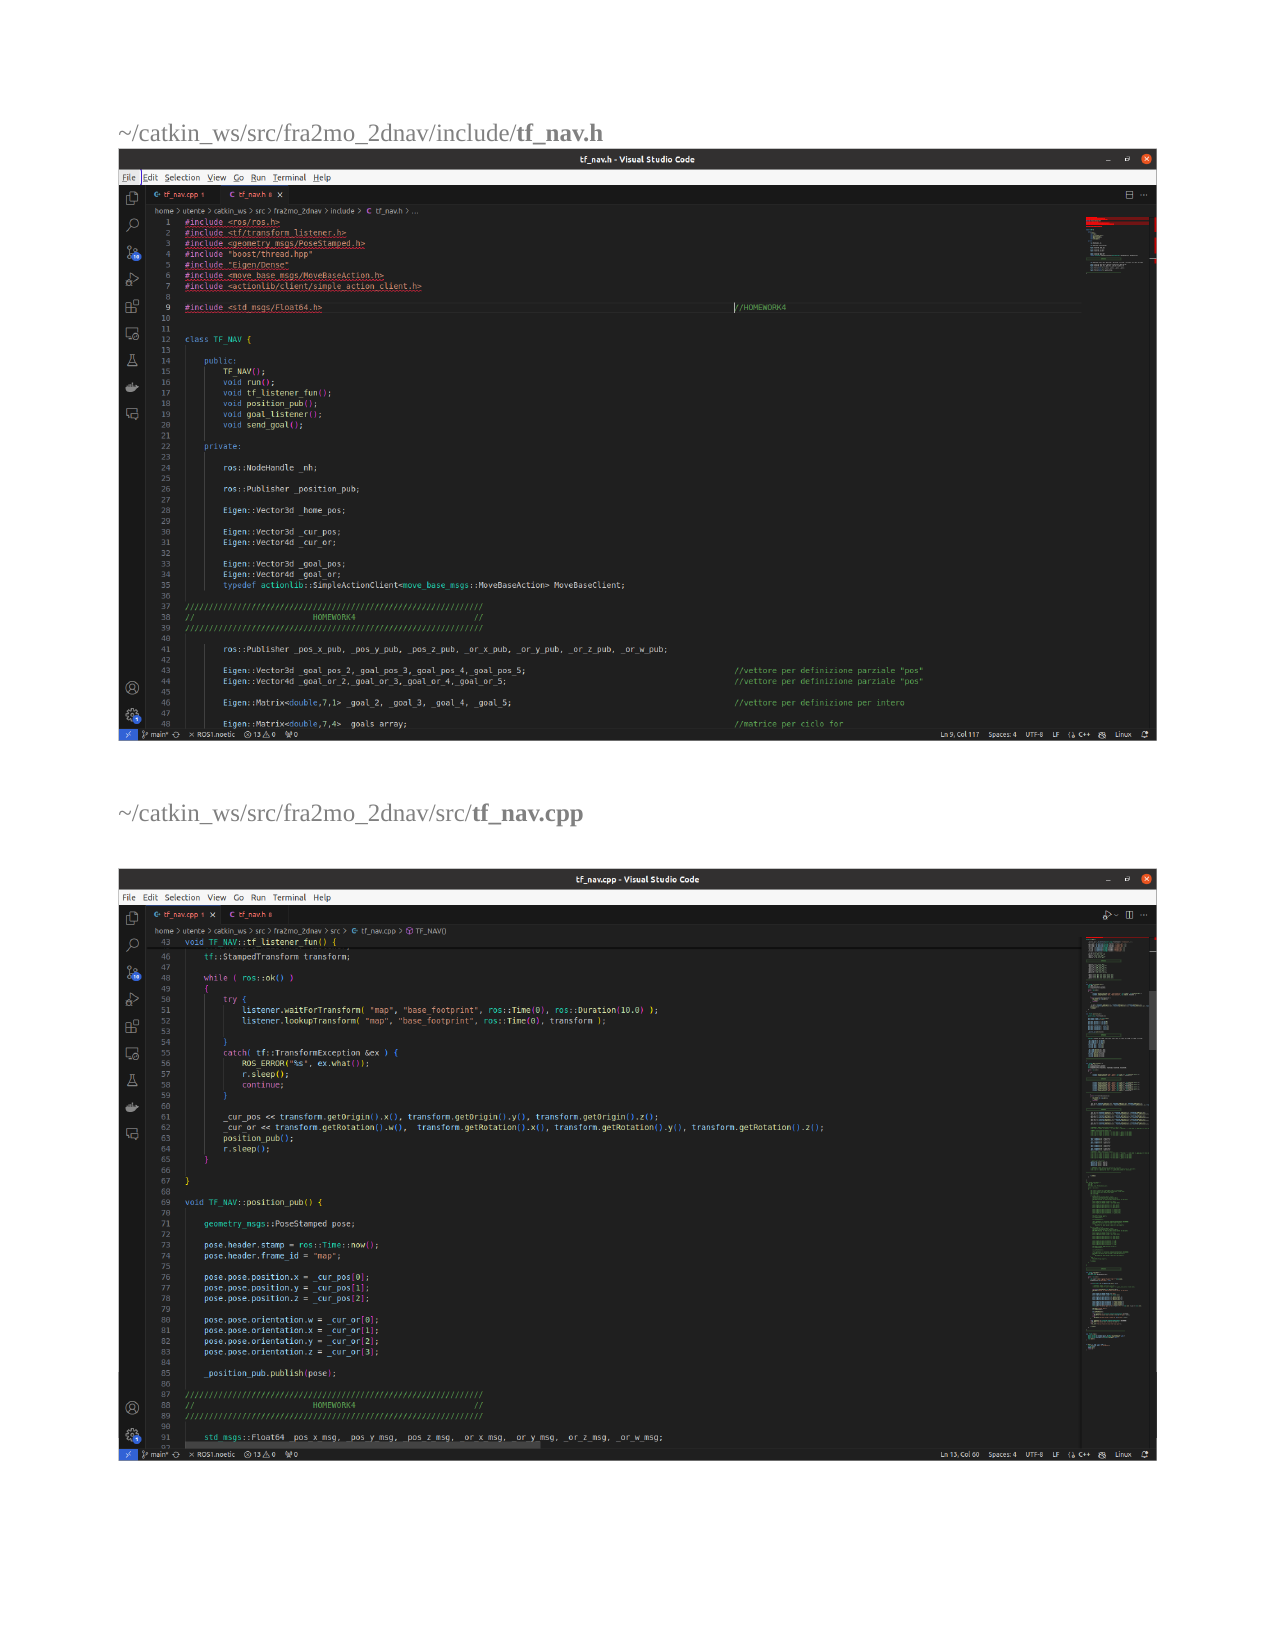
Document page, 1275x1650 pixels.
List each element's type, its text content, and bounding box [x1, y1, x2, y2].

picture [118, 148, 1157, 741]
text ~/catkin_ws/src/fra2mo_2dnav/src/tf_nav.cpp [118, 798, 1157, 827]
text ~/catkin_ws/src/fra2mo_2dnav/include/tf_nav.h [118, 118, 1157, 147]
picture [118, 868, 1157, 1461]
